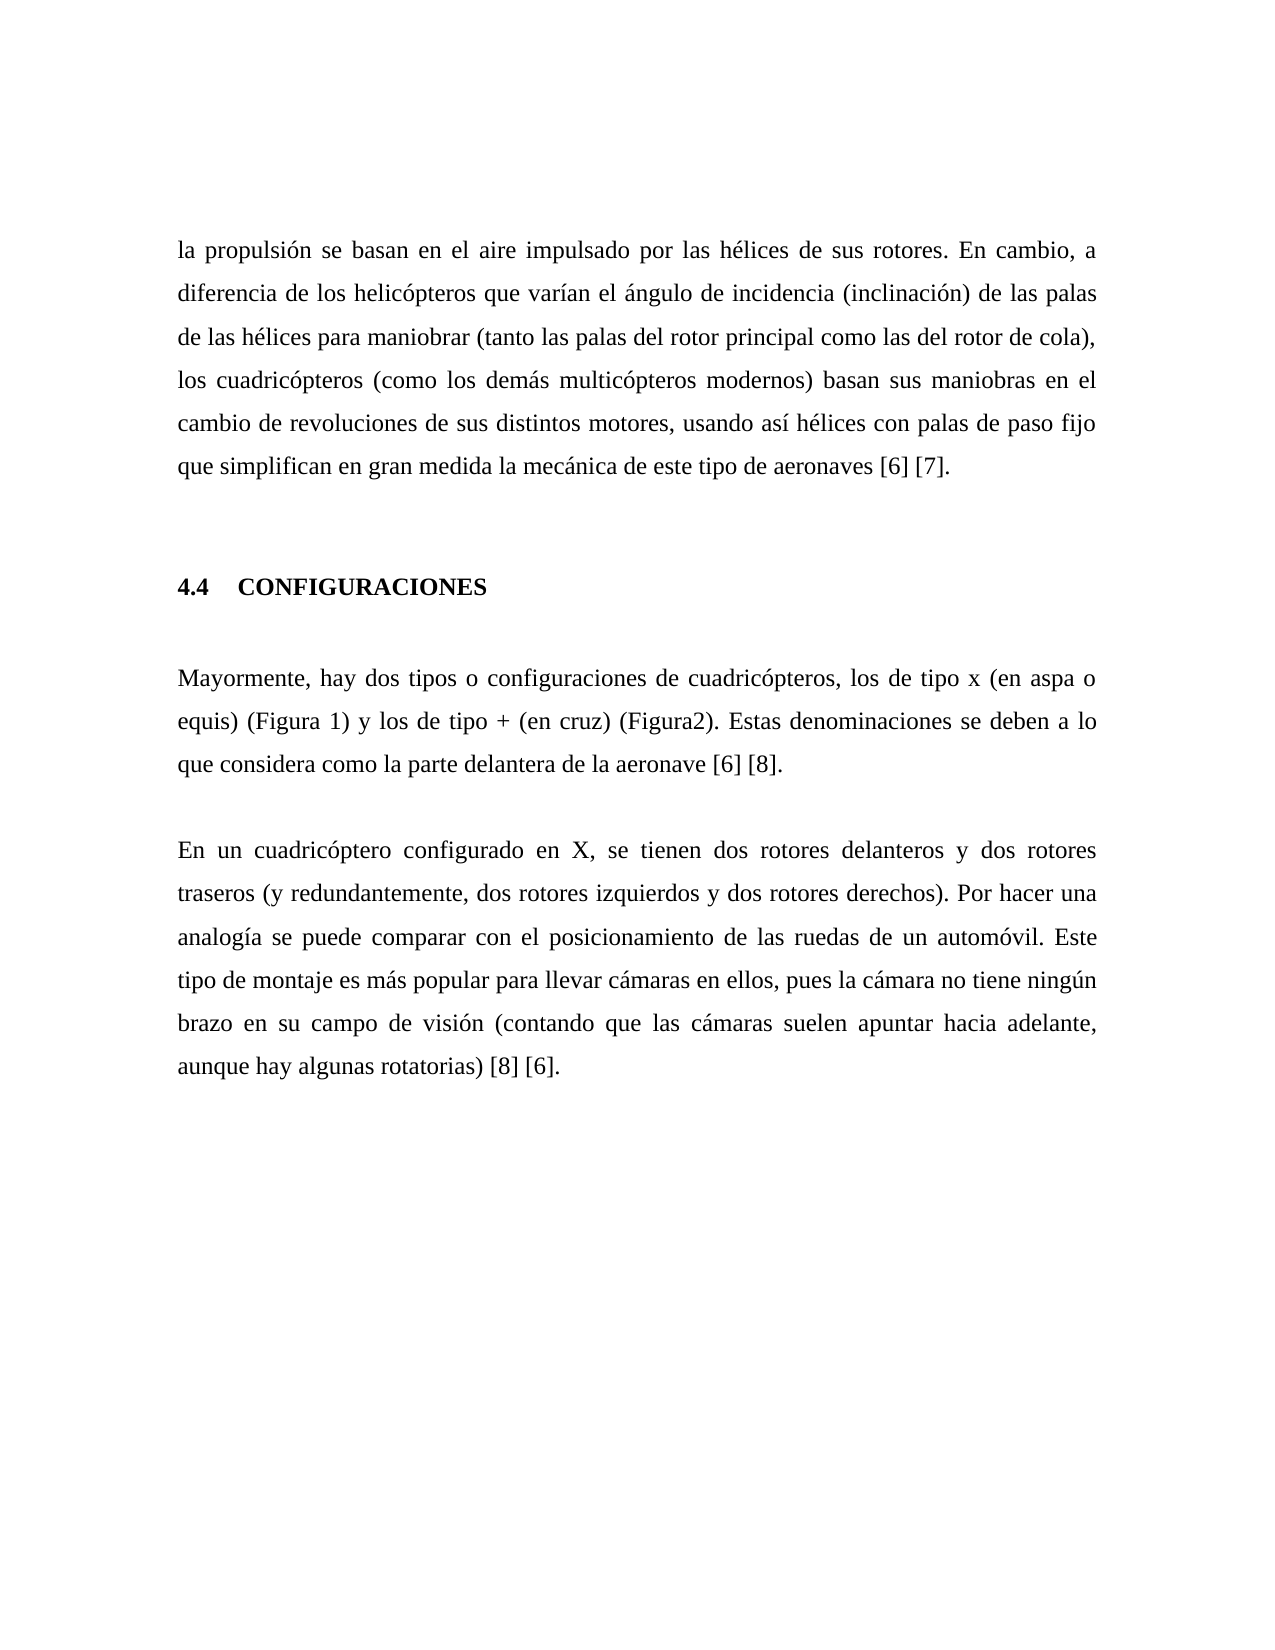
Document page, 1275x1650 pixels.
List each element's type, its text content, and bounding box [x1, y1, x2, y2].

subtitle CONFIGURACIONES [177, 572, 1098, 601]
text En un cuadricóptero configurado en X, se tienen dos rotores delanteros y dos rotores traseros (y redundantemente, dos rotores izquierdos y dos rotores derechos). Por hacer una analogía se puede comparar con el posicionamiento de las ruedas de un automóvil. Este tipo de montaje es más popular para llevar cámaras en ellos, pues la cámara no tiene ningún brazo en su campo de visión (contando que las cámaras suelen apuntar hacia adelante, aunque hay algunas rotatorias) [8] [6]. [177, 835, 1098, 1080]
text la propulsión se basan en el aire impulsado por las hélices de sus rotores. En cambio, a diferencia de los helicópteros que varían el ángulo de incidencia (inclinación) de las palas de las hélices para maniobrar (tanto las palas del rotor principal como las del rotor de cola), los cuadricópteros (como los demás multicópteros modernos) basan sus maniobras en el cambio de revoluciones de sus distintos motores, usando así hélices con palas de paso fijo que simplifican en gran medida la mecánica de este tipo de aeronaves [6] [7]. [177, 235, 1098, 480]
text Mayormente, hay dos tipos o configuraciones de cuadricópteros, los de tipo x (en aspa o equis) (Figura 1) y los de tipo + (en cruz) (Figura2). Estas denominaciones se deben a lo que considera como la parte delantera de la aeronave [6] [8]. [177, 663, 1098, 778]
